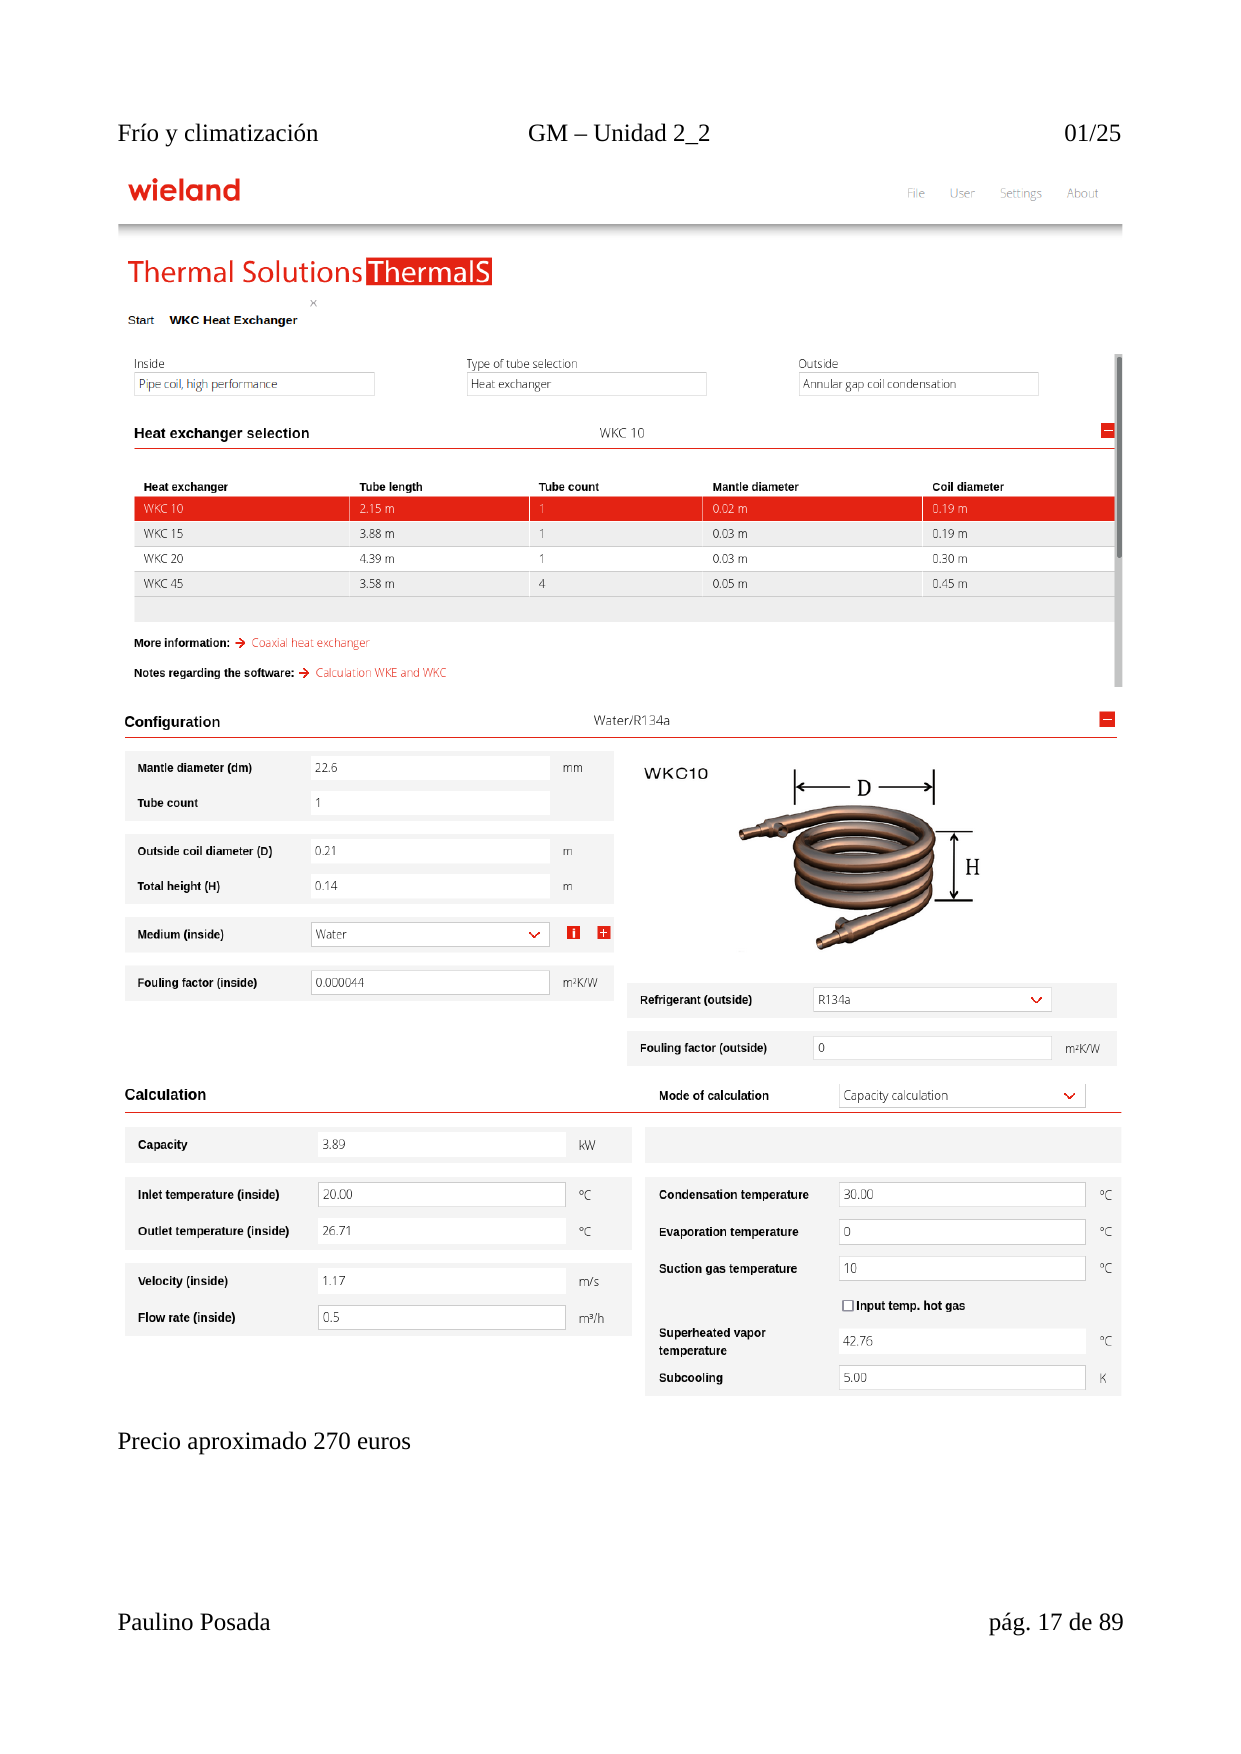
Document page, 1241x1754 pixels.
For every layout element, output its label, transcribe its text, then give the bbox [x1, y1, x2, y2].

picture [117, 1084, 1122, 1412]
picture [117, 707, 1122, 1077]
picture [118, 176, 1123, 687]
text Precio aproximado 270 euros [117, 1088, 1123, 1454]
